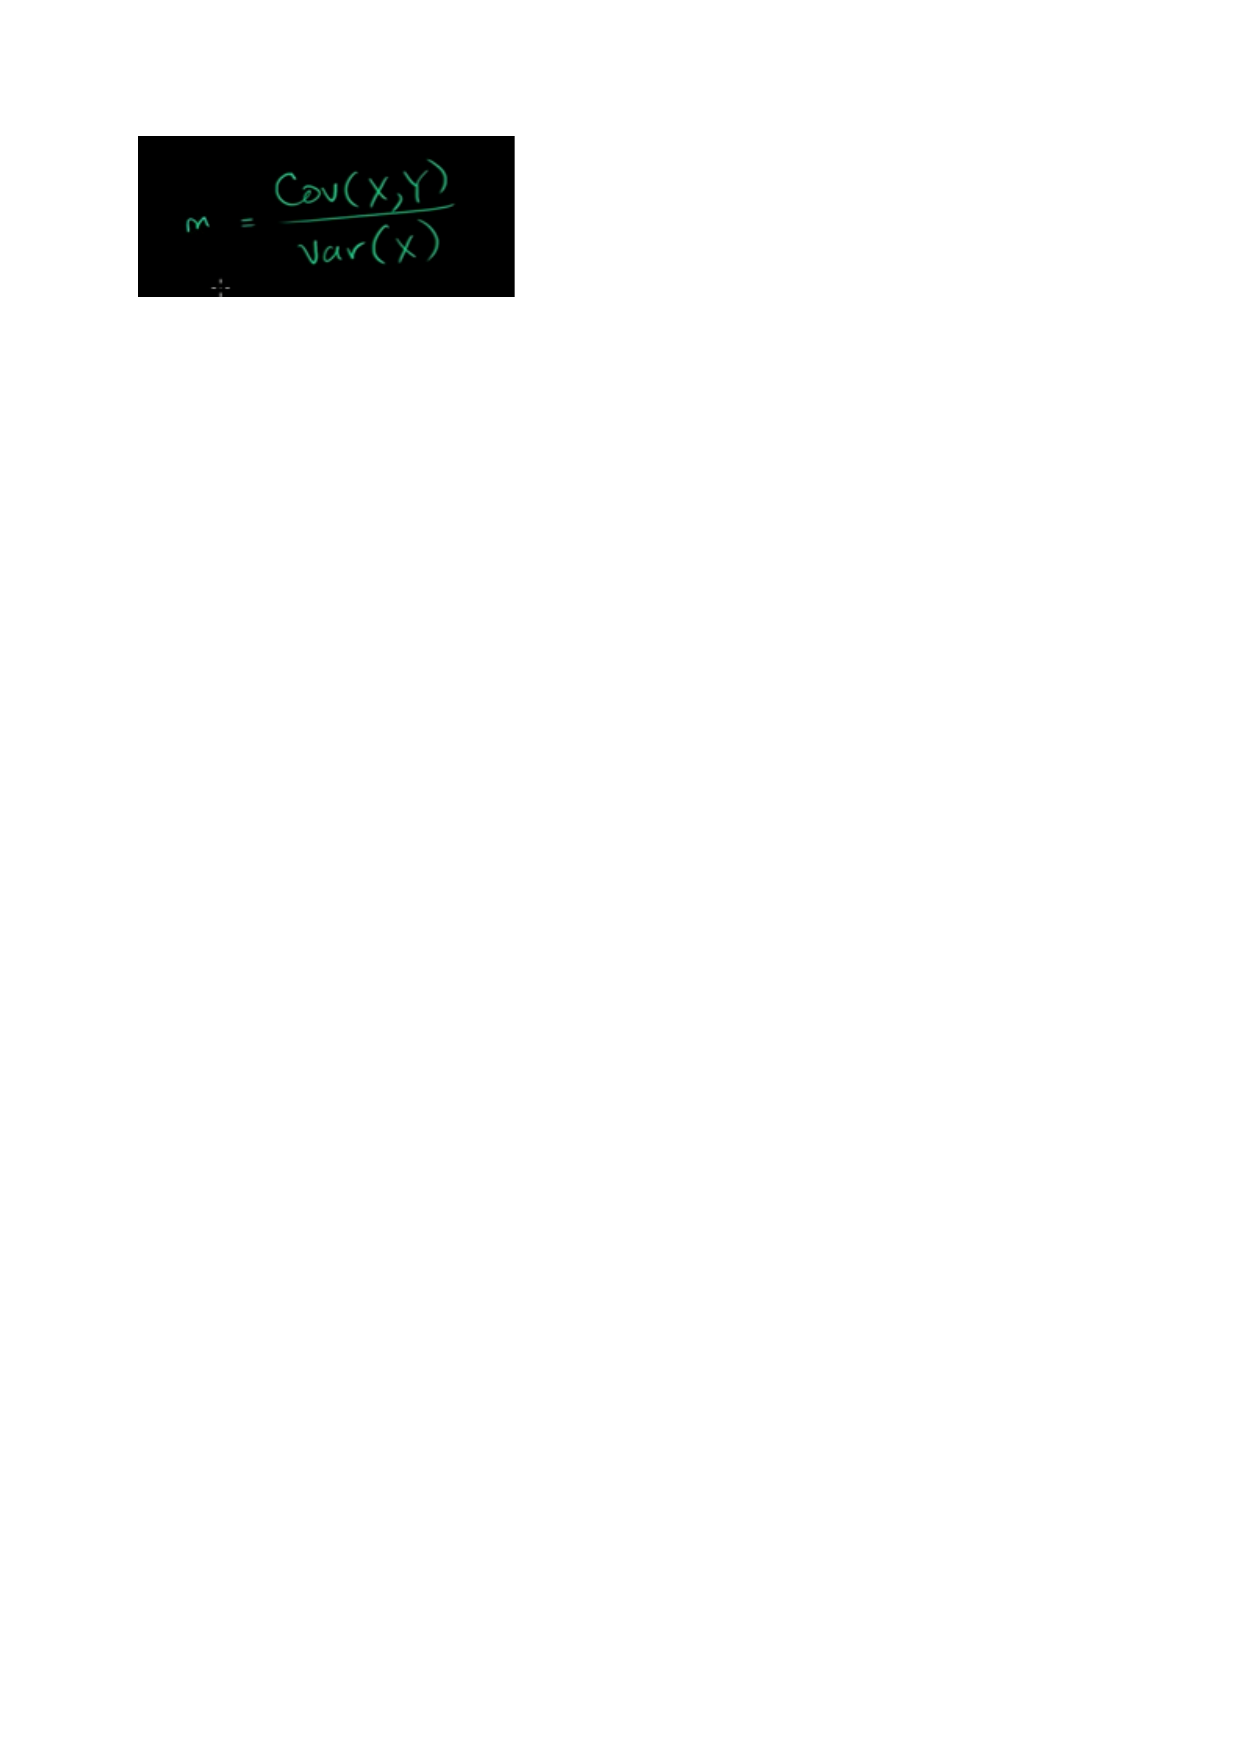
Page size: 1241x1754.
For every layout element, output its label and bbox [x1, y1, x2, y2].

picture [138, 136, 515, 297]
